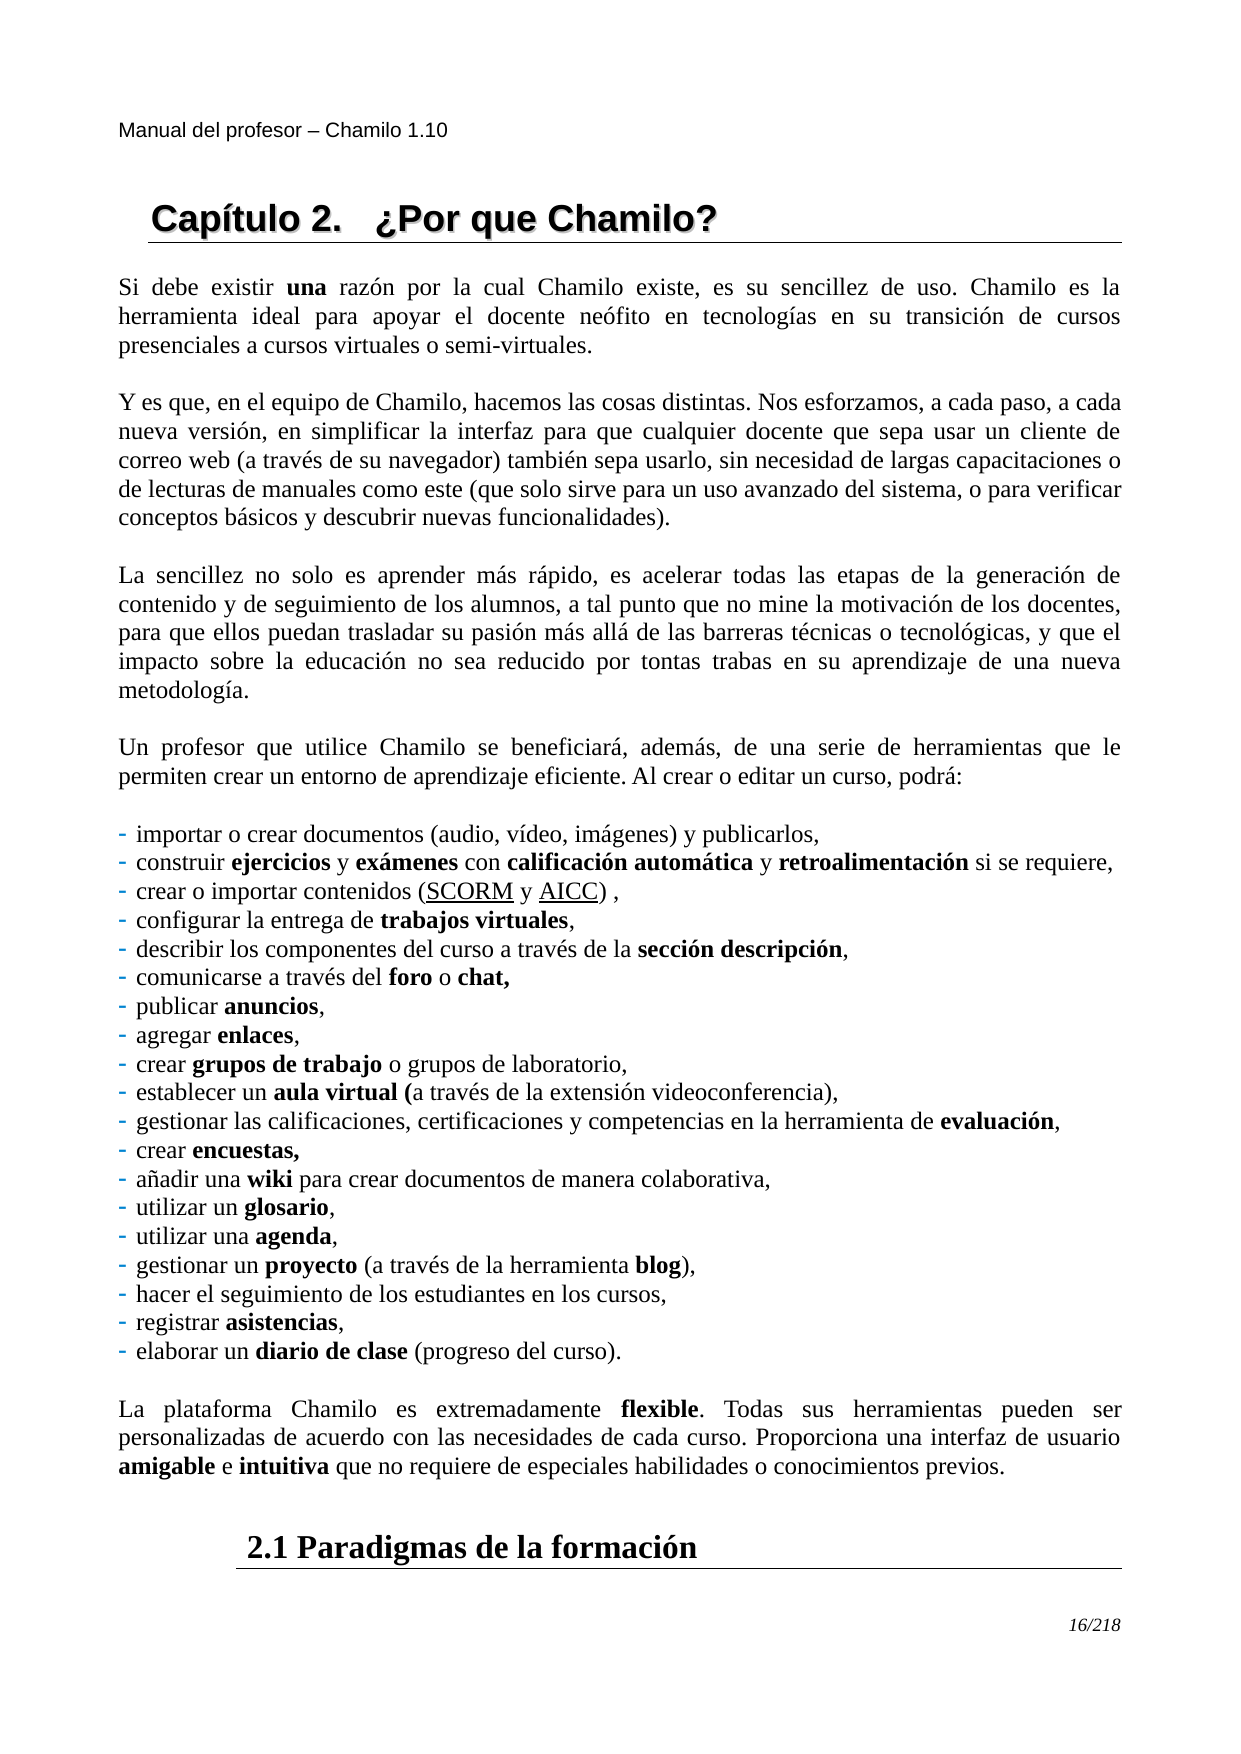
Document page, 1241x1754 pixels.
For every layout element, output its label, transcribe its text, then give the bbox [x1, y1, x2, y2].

list registrar asistencias, [118, 1307, 1122, 1336]
text La sencillez no solo es aprender más rápido, es acelerar todas las etapas de la generación de contenido y de seguimiento de los alumnos, a tal punto que no mine la motivación de los docentes, para que ellos puedan trasladar su pasión más allá de las barreras técnicas o tecnológicas, y que el impacto sobre la educación no sea reducido por tontas trabas en su aprendizaje de una nueva metodología. [118, 560, 1122, 704]
list utilizar un glosario, [118, 1192, 1122, 1221]
list utilizar una agenda, [118, 1221, 1122, 1250]
list publicar anuncios, [118, 991, 1122, 1020]
list crear encuestas, [118, 1135, 1122, 1164]
list hacer el seguimiento de los estudiantes en los cursos, [118, 1279, 1122, 1307]
subtitle ¿Por que Chamilo? [148, 193, 1122, 242]
list elaborar un diario de clase (progreso del curso). [118, 1336, 1122, 1365]
list crear grupos de trabajo o grupos de laboratorio, [118, 1049, 1122, 1077]
list gestionar un proyecto (a través de la herramienta blog), [118, 1250, 1122, 1279]
list comunicarse a través del foro o chat, [118, 962, 1122, 991]
text La plataforma Chamilo es extremadamente flexible. Todas sus herramientas pueden ser personalizadas de acuerdo con las necesidades de cada curso. Proporciona una interfaz de usuario amigable e intuitiva que no requiere de especiales habilidades o conocimientos previos. [118, 1394, 1122, 1480]
list importar o crear documentos (audio, vídeo, imágenes) y publicarlos, [118, 819, 1122, 847]
text Un profesor que utilice Chamilo se beneficiará, además, de una serie de herramientas que le permiten crear un entorno de aprendizaje eficiente. Al crear o editar un curso, podrá: [118, 732, 1122, 790]
text Si debe existir una razón por la cual Chamilo existe, es su sencillez de uso. Chamilo es la herramienta ideal para apoyar el docente neófito en tecnologías en su transición de cursos presenciales a cursos virtuales o semi-virtuales. [118, 272, 1122, 359]
list agregar enlaces, [118, 1020, 1122, 1049]
list construir ejercicios y exámenes con calificación automática y retroalimentación si se requiere, [118, 847, 1122, 876]
subtitle Paradigmas de la formación [236, 1528, 1122, 1568]
text Y es que, en el equipo de Chamilo, hacemos las cosas distintas. Nos esforzamos, a cada paso, a cada nueva versión, en simplificar la interfaz para que cualquier docente que sepa usar un cliente de correo web (a través de su navegador) también sepa usarlo, sin necesidad de largas capacitaciones o de lecturas de manuales como este (que solo sirve para un uso avanzado del sistema, o para verificar conceptos básicos y descubrir nuevas funcionalidades). [118, 387, 1122, 531]
list añadir una wiki para crear documentos de manera colaborativa, [118, 1164, 1122, 1192]
list crear o importar contenidos (SCORM y AICC) , [118, 876, 1122, 905]
list describir los componentes del curso a través de la sección descripción, [118, 934, 1122, 962]
list establecer un aula virtual (a través de la extensión videoconferencia), [118, 1077, 1122, 1106]
list configurar la entrega de trabajos virtuales, [118, 905, 1122, 934]
list gestionar las calificaciones, certificaciones y competencias en la herramienta de evaluación, [118, 1106, 1122, 1135]
